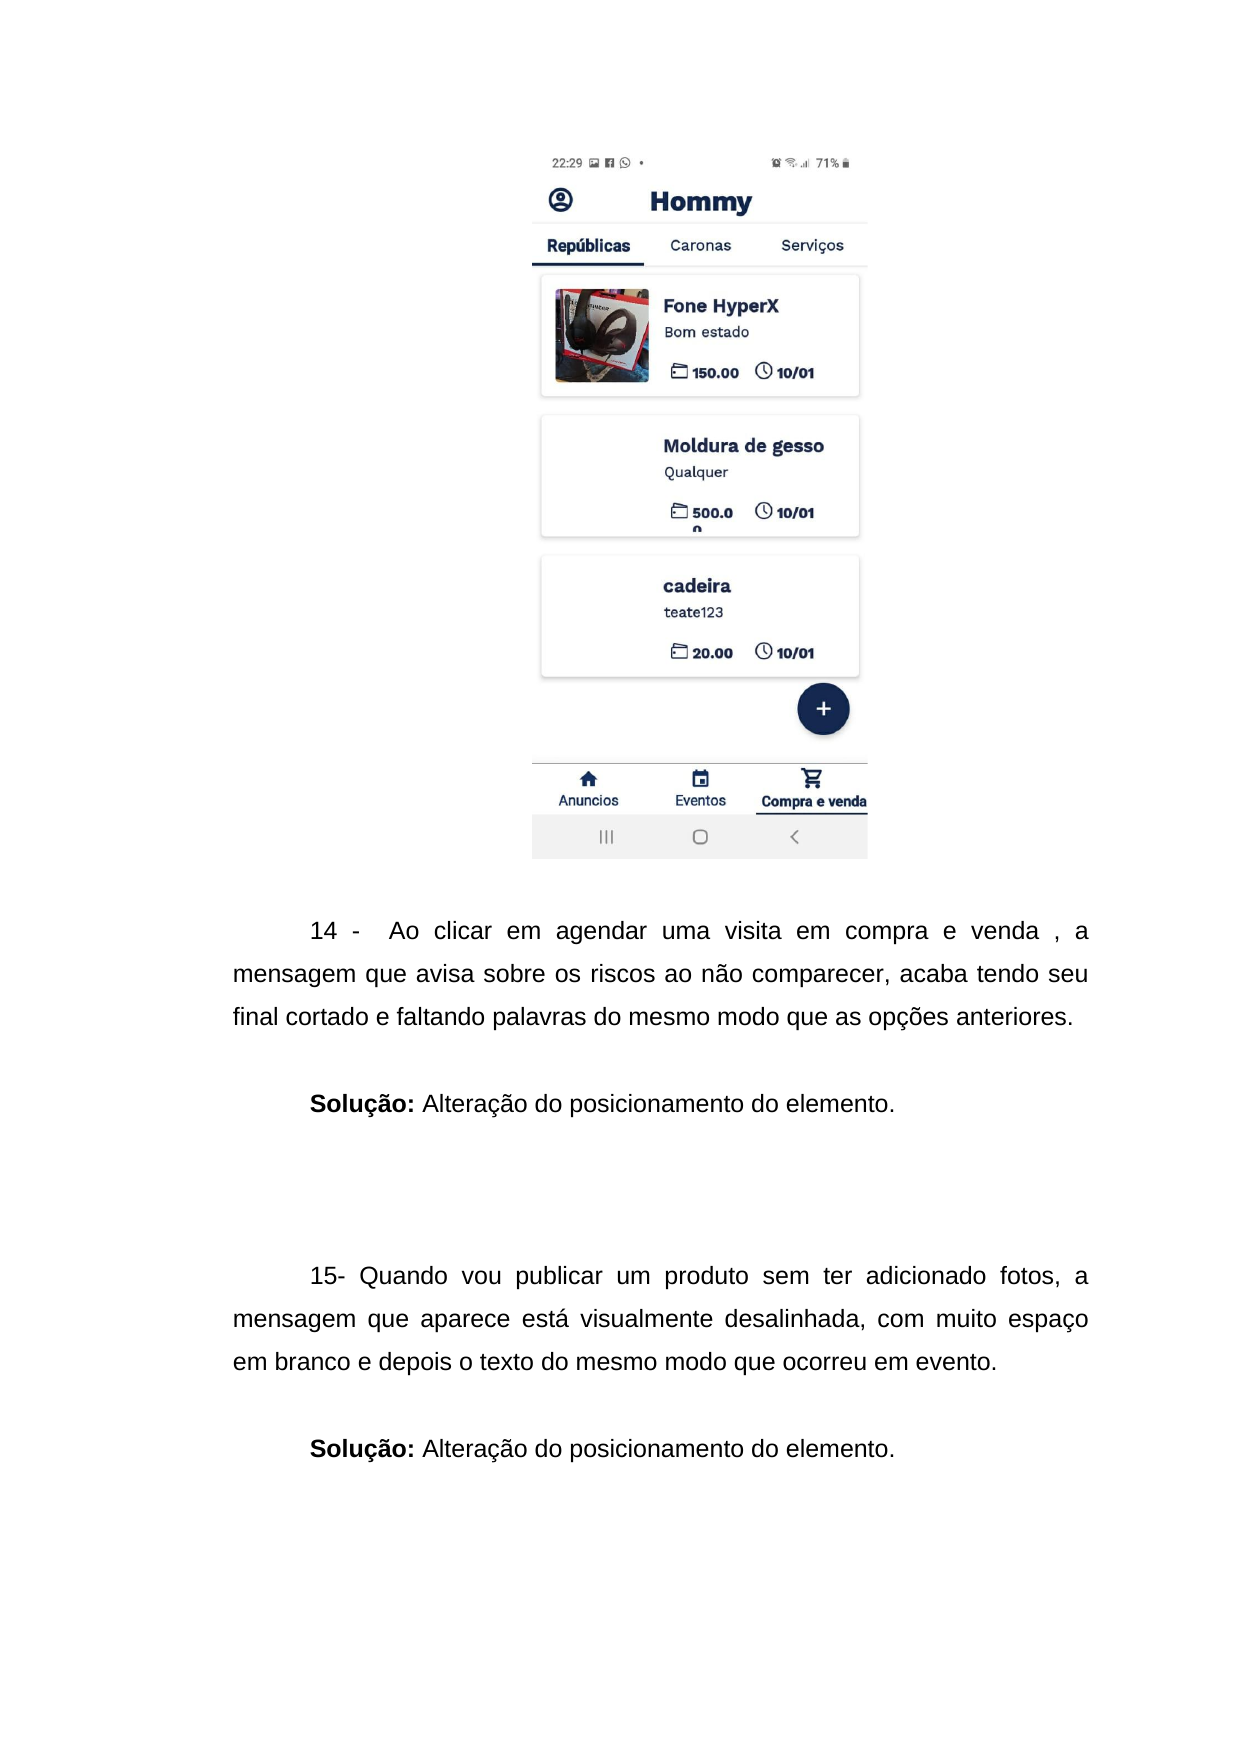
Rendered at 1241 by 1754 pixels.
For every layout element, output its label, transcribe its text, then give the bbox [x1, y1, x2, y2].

text Solução: Alteração do posicionamento do elemento. [233, 1434, 1090, 1462]
text Solução: Alteração do posicionamento do elemento. [233, 1089, 1090, 1117]
picture [532, 150, 868, 859]
text 15- Quando vou publicar um produto sem ter adicionado fotos, a mensagem que aparece está visualmente desalinhada, com muito espaço em branco e depois o texto do mesmo modo que ocorreu em evento. [233, 1261, 1090, 1376]
text 14 - Ao clicar em agendar uma visita em compra e venda , a mensagem que avisa sobre os riscos ao não comparecer, acaba tendo seu final cortado e faltando palavras do mesmo modo que as opções anteriores. [233, 916, 1090, 1031]
